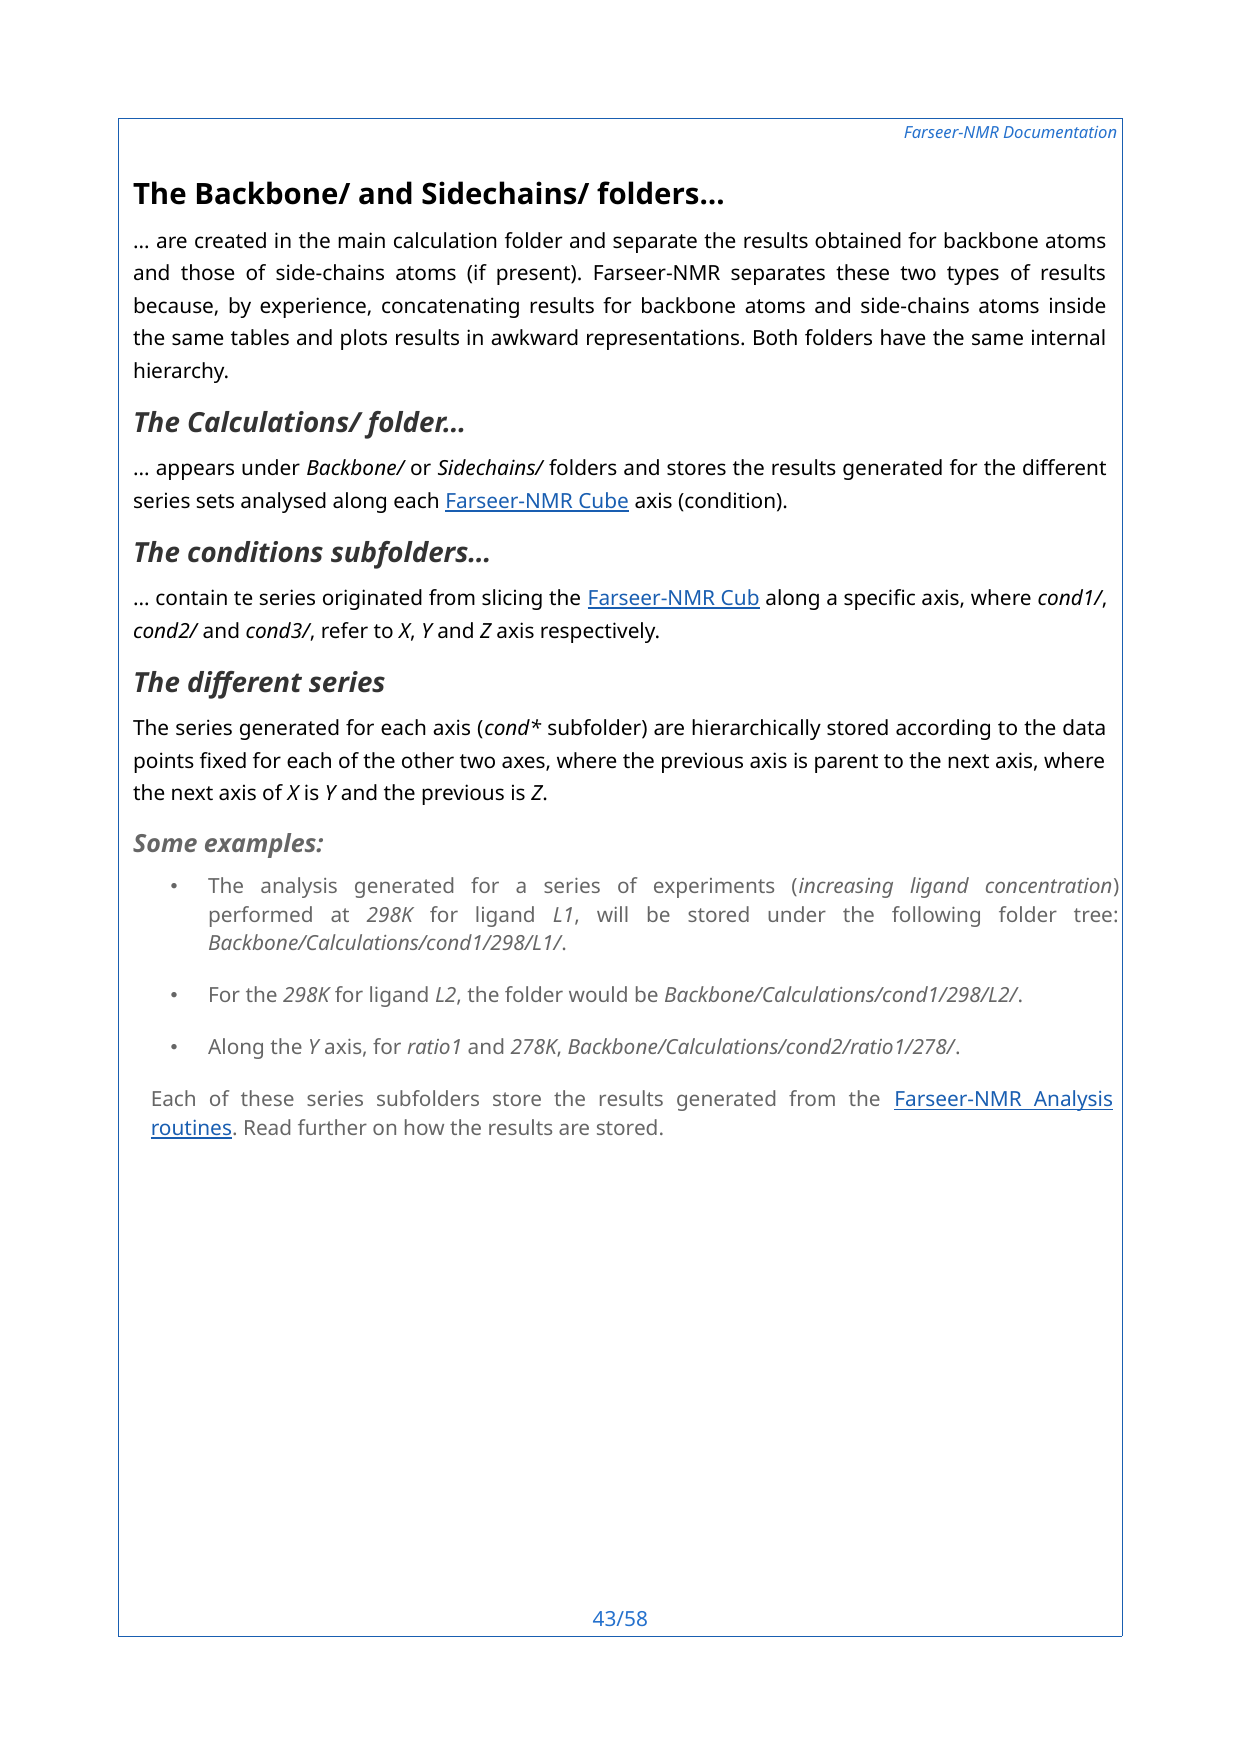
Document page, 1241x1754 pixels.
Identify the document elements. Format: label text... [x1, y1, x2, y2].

subtitle The Calculations/ folder… [133, 403, 1119, 441]
text Each of these series subfolders store the results generated from the Farseer-NMR Analysis routines. Read further on how the results are stored. [151, 1084, 1113, 1141]
subtitle The different series [133, 663, 1119, 701]
list For the 298K for ligand L2, the folder would be Backbone/Calculations/cond1/298/L2/. [170, 980, 1119, 1009]
list The analysis generated for a series of experiments (increasing ligand concentration) performed at 298K for ligand L1, will be stored under the following folder tree: Backbone/Calculations/cond1/298/L1/. [170, 871, 1119, 957]
subtitle The Backbone/ and Sidechains/ folders… [133, 173, 1119, 213]
subtitle The conditions subfolders… [133, 533, 1119, 571]
list Along the Y axis, for ratio1 and 278K, Backbone/Calculations/cond2/ratio1/278/. [170, 1032, 1119, 1061]
text ... appears under Backbone/ or Sidechains/ folders and stores the results generated for the different series sets analysed along each Farseer-NMR Cube axis (condition). [133, 453, 1107, 514]
text The series generated for each axis (cond* subfolder) are hierarchically stored according to the data points fixed for each of the other two axes, where the previous axis is parent to the next axis, where the next axis of X is Y and the previous is Z. [133, 713, 1107, 807]
text ... are created in the main calculation folder and separate the results obtained for backbone atoms and those of side-chains atoms (if present). Farseer-NMR separates these two types of results because, by experience, concatenating results for backbone atoms and side-chains atoms inside the same tables and plots results in awkward representations. Both folders have the same internal hierarchy. [133, 226, 1107, 384]
text ... contain te series originated from slicing the Farseer-NMR Cub along a specific axis, where cond1/, cond2/ and cond3/, refer to X, Y and Z axis respectively. [133, 583, 1107, 644]
subtitle Some examples: [133, 826, 1107, 860]
